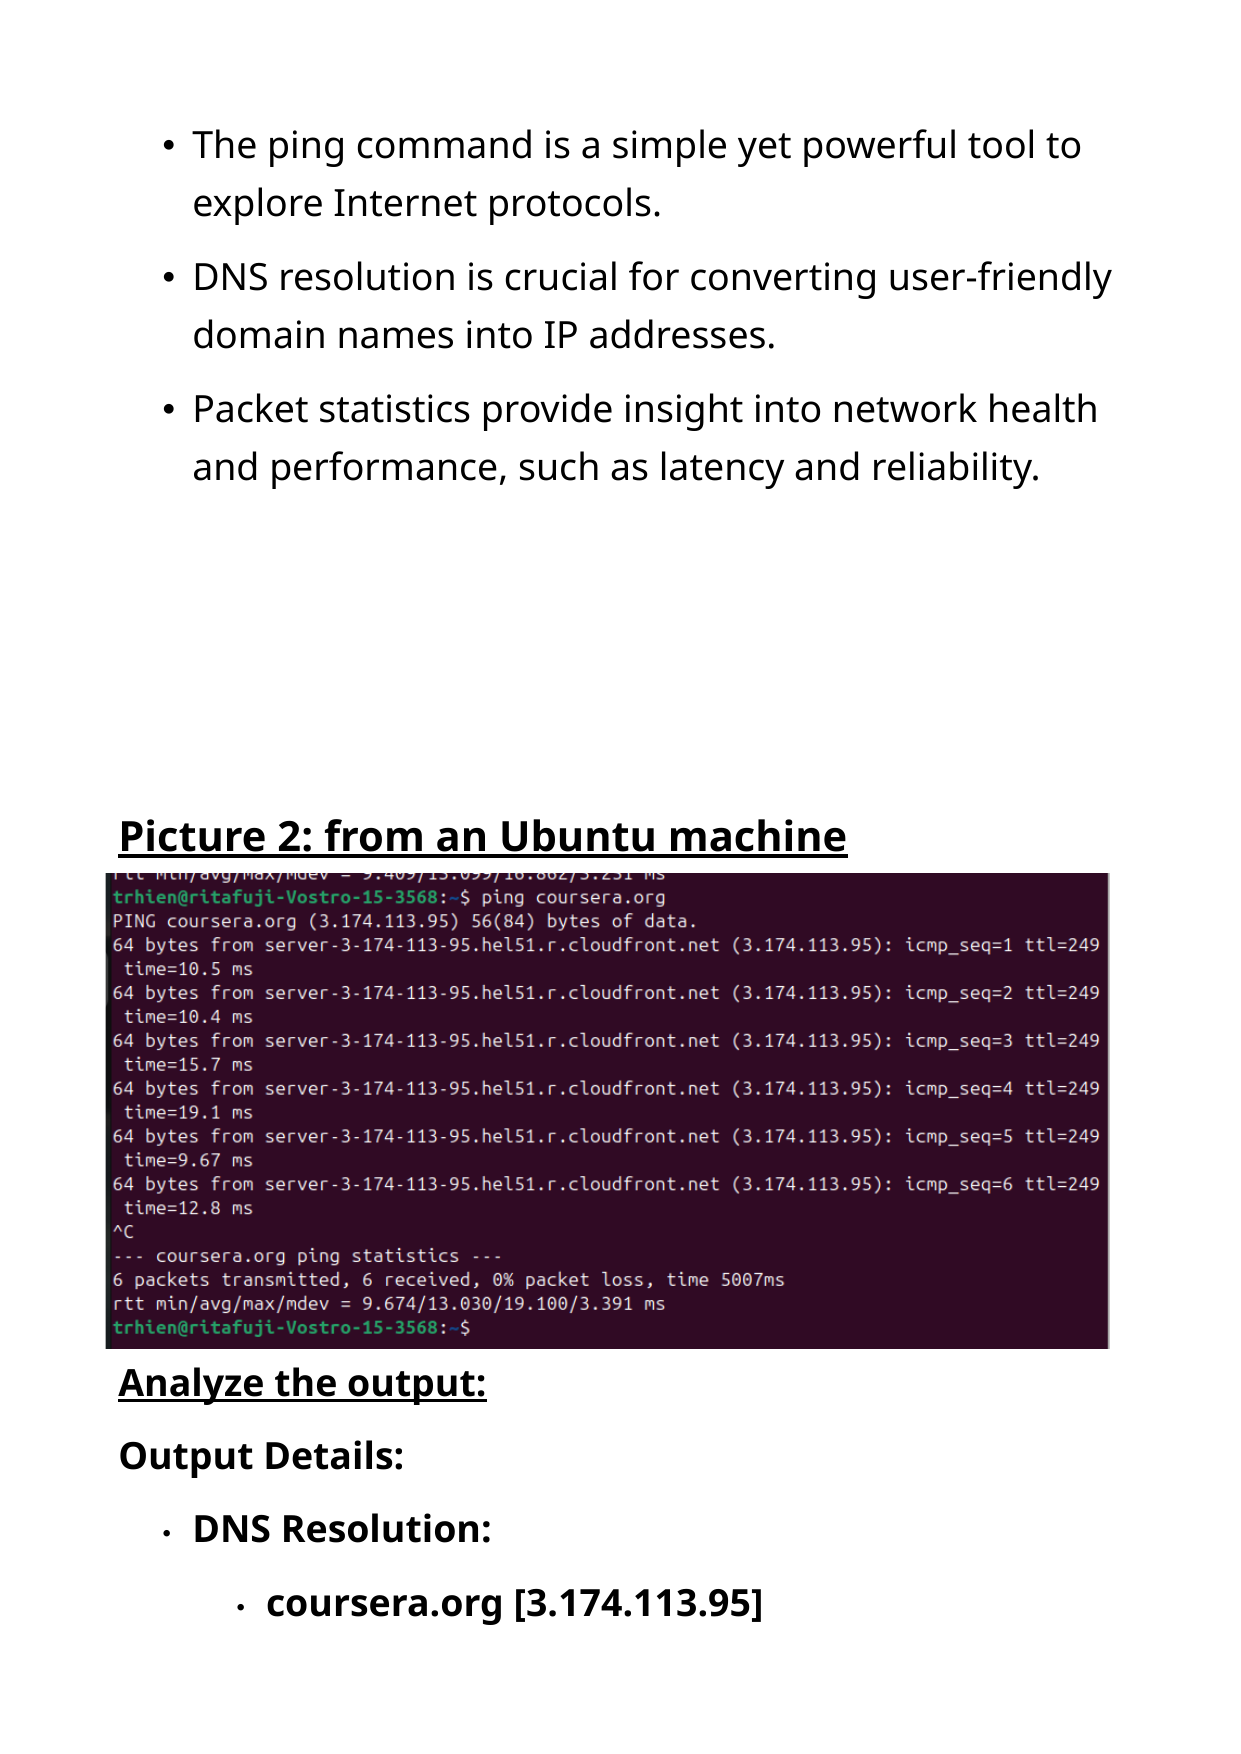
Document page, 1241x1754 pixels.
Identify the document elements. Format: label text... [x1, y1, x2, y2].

text Analyze the output: [118, 886, 1122, 1407]
picture [105, 873, 1110, 1349]
list Packet statistics provide insight into network health and performance, such as latency and reliability. [162, 382, 1122, 492]
list coursera.org [3.174.113.95] [236, 1576, 1122, 1627]
list DNS resolution is crucial for converting user-friendly domain names into IP addresses. [162, 250, 1122, 360]
text Picture 2: from an Ubuntu machine [118, 807, 1122, 863]
text Output Details: [118, 1429, 1122, 1481]
list DNS Resolution: [162, 1503, 1122, 1554]
list The ping command is a simple yet powerful tool to explore Internet protocols. [162, 118, 1122, 228]
